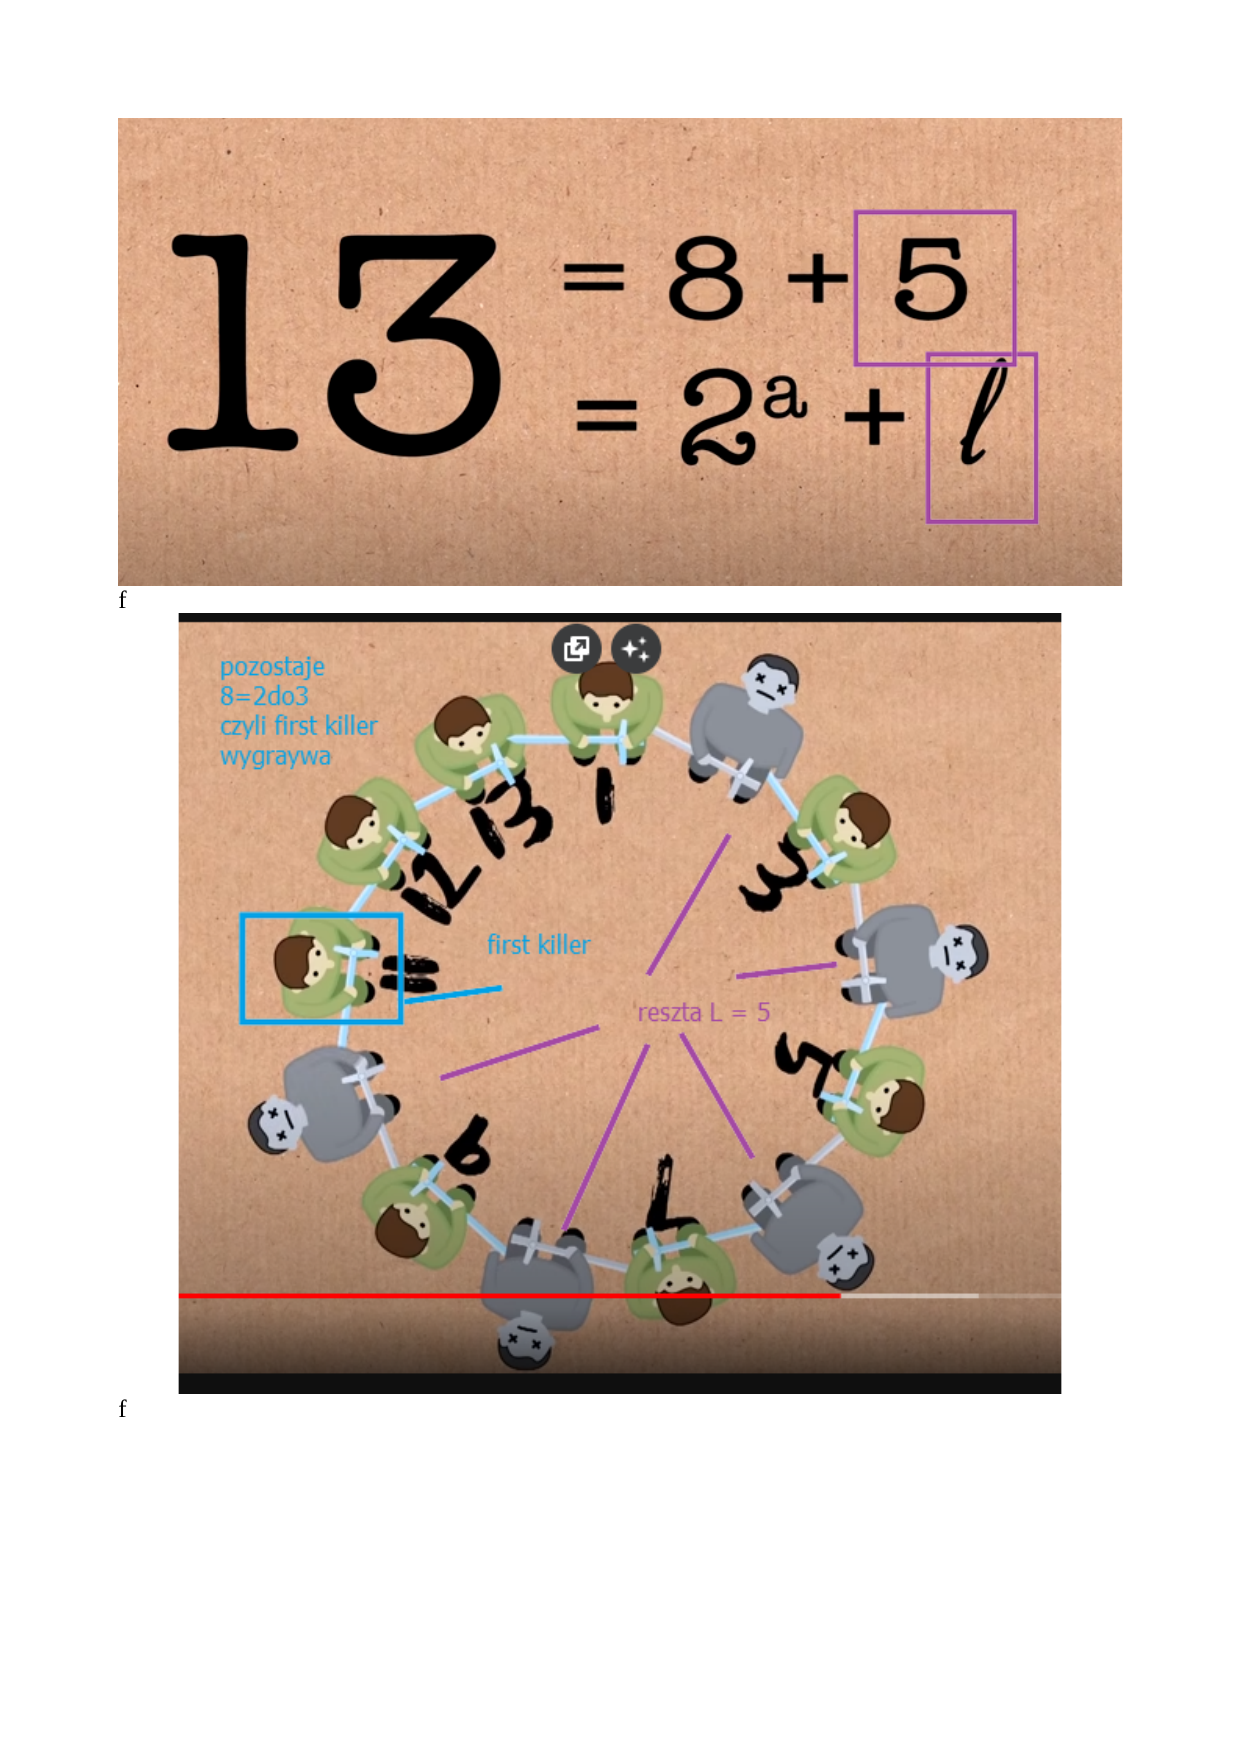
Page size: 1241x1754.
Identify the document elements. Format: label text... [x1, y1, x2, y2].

text f [118, 586, 1122, 614]
text f [118, 614, 1122, 1422]
picture [118, 118, 1123, 586]
picture [178, 613, 1062, 1394]
